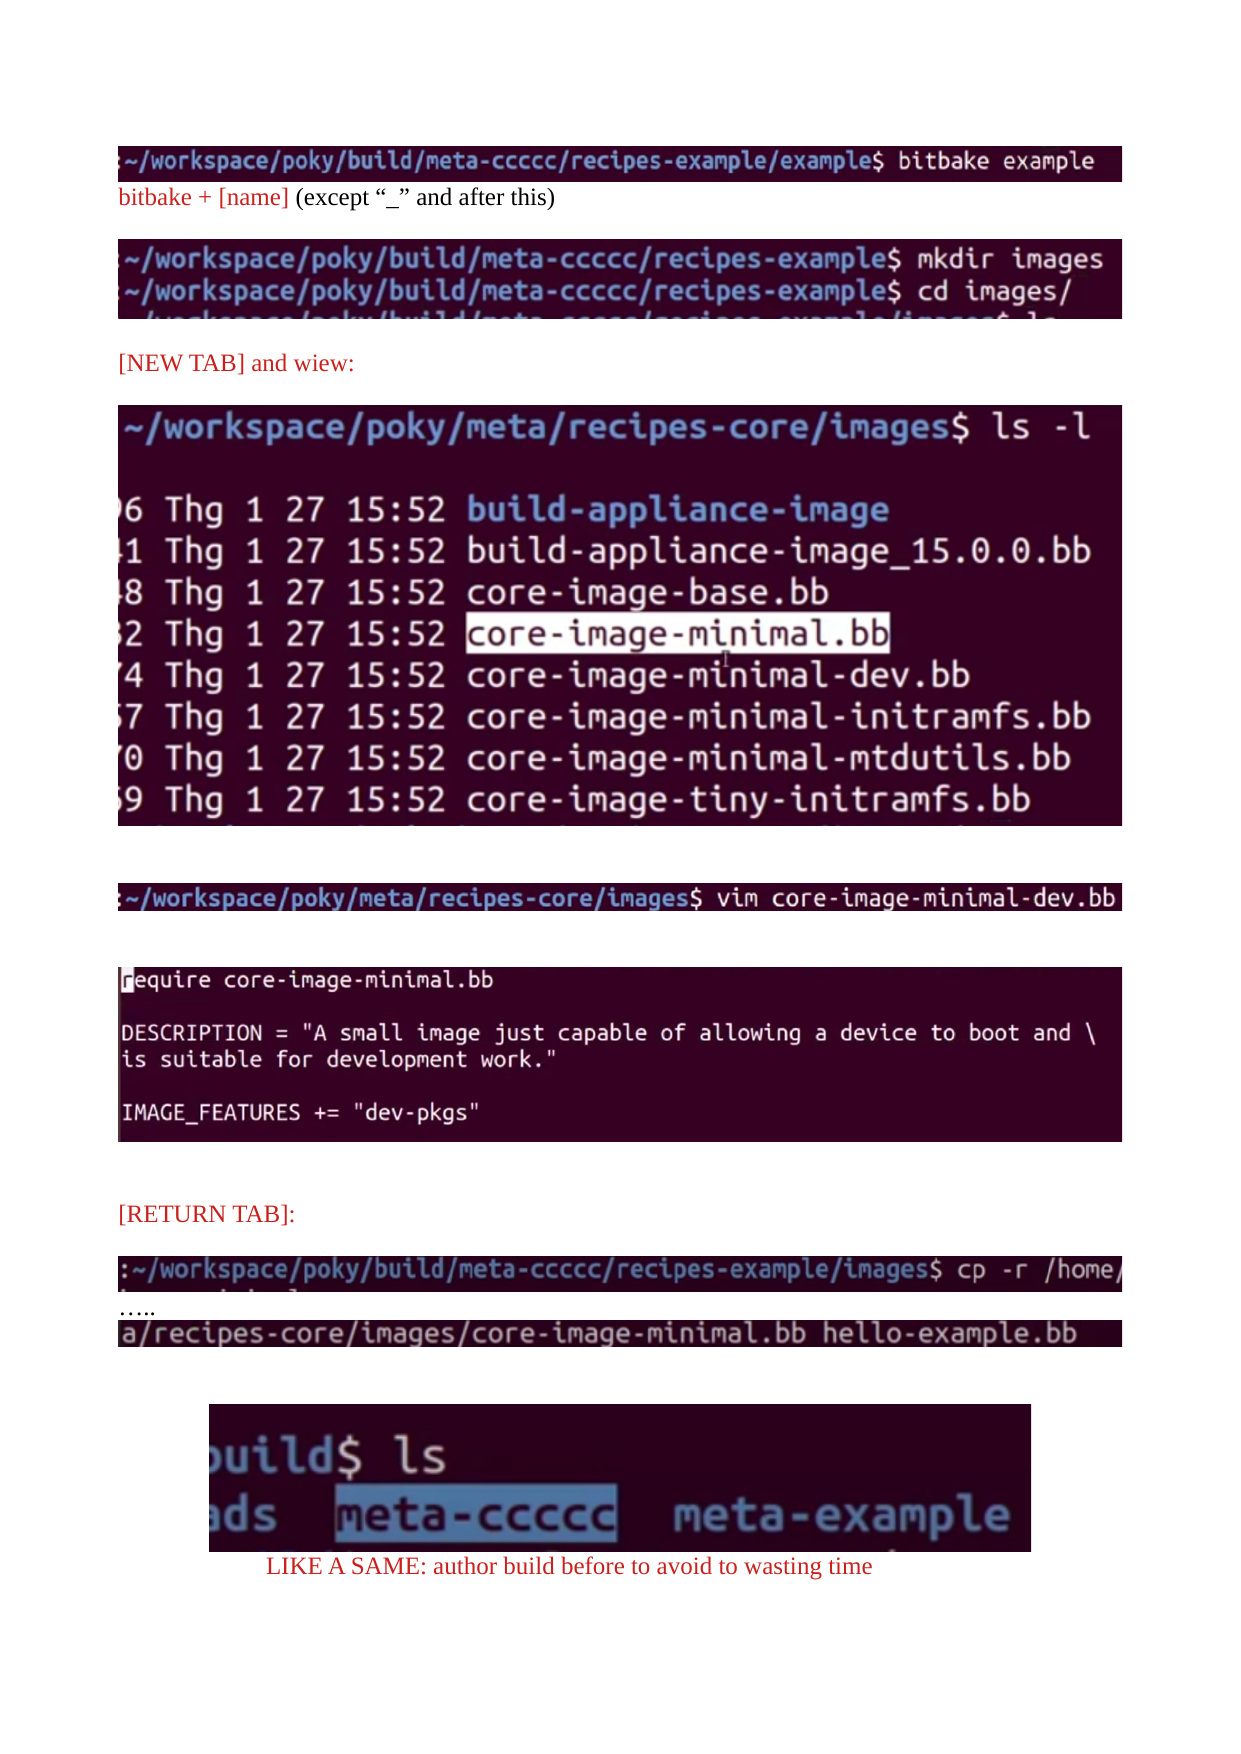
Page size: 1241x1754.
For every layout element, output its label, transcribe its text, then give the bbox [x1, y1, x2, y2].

text [NEW TAB] and wiew: [118, 319, 1122, 376]
picture [118, 1256, 1123, 1292]
text LIKE A SAME: author build before to avoid to wasting time [118, 1404, 1122, 1580]
picture [118, 967, 1123, 1142]
text ….. [118, 1292, 1122, 1320]
picture [118, 239, 1123, 319]
text bitbake + [name] (except “_” and after this) [118, 182, 1122, 239]
text [RETURN TAB]: [118, 1199, 1122, 1228]
picture [118, 146, 1123, 182]
picture [209, 1404, 1032, 1552]
picture [118, 883, 1123, 911]
picture [118, 405, 1123, 826]
picture [118, 1320, 1123, 1347]
